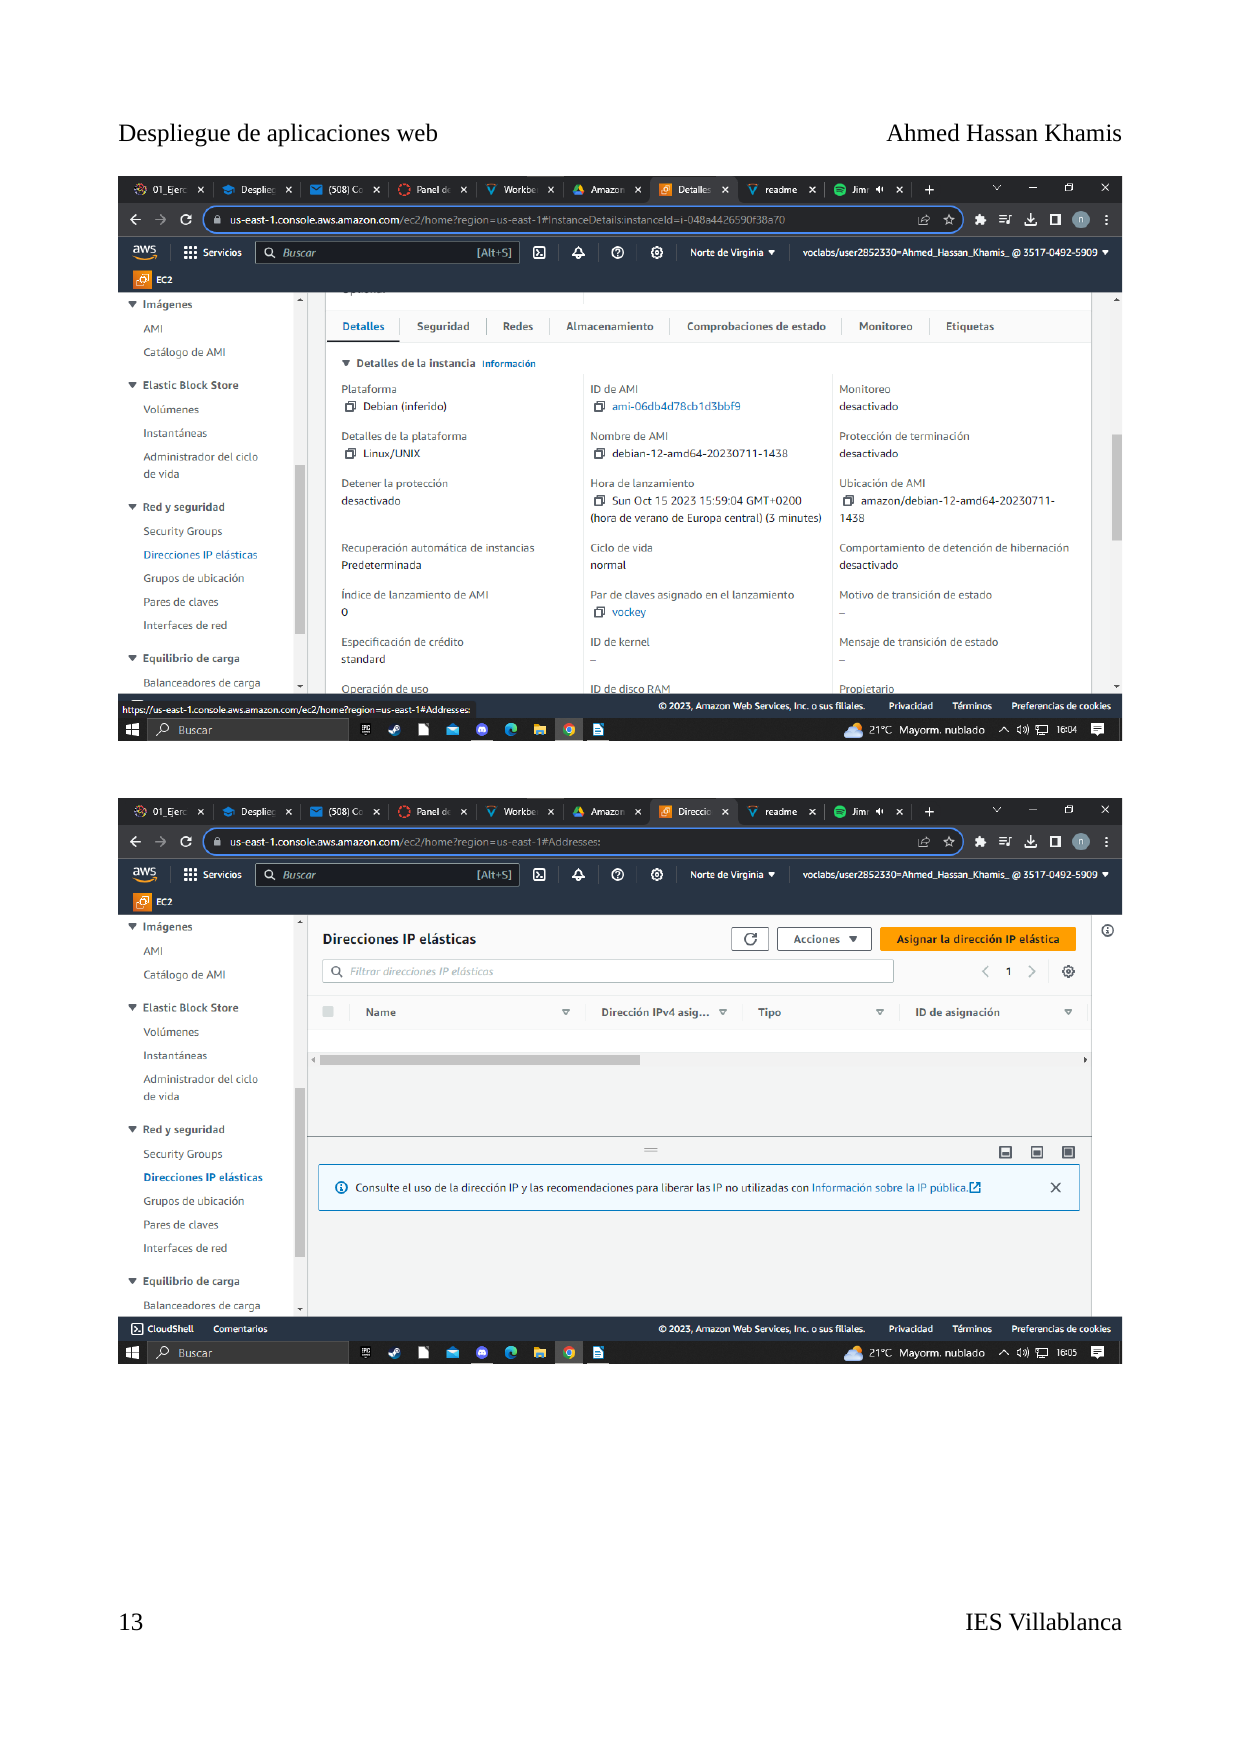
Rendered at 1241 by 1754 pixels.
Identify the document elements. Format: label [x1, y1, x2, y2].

picture [118, 798, 1123, 1364]
picture [118, 176, 1123, 741]
